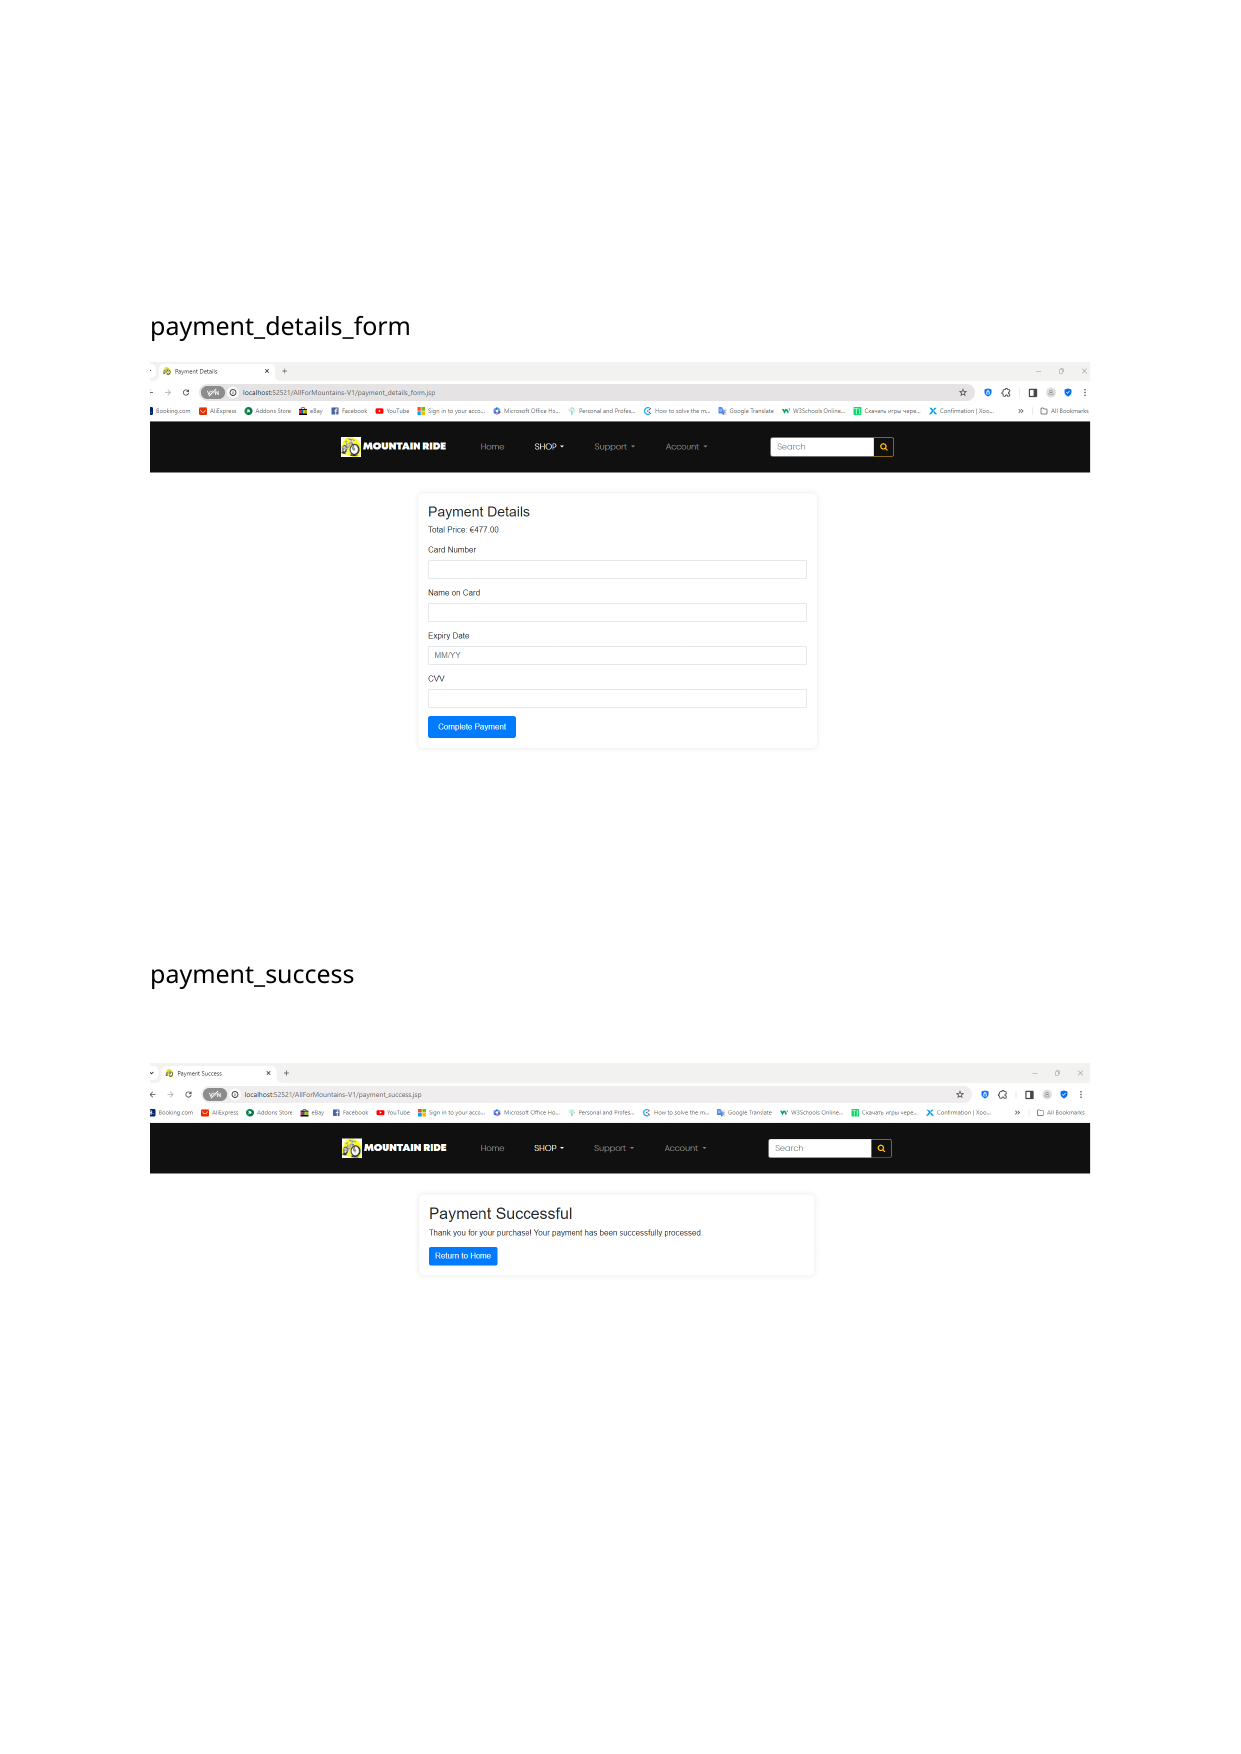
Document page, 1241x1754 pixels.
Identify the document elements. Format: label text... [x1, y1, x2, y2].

text payment_details_form [150, 309, 1090, 343]
text payment_success [150, 957, 1090, 991]
